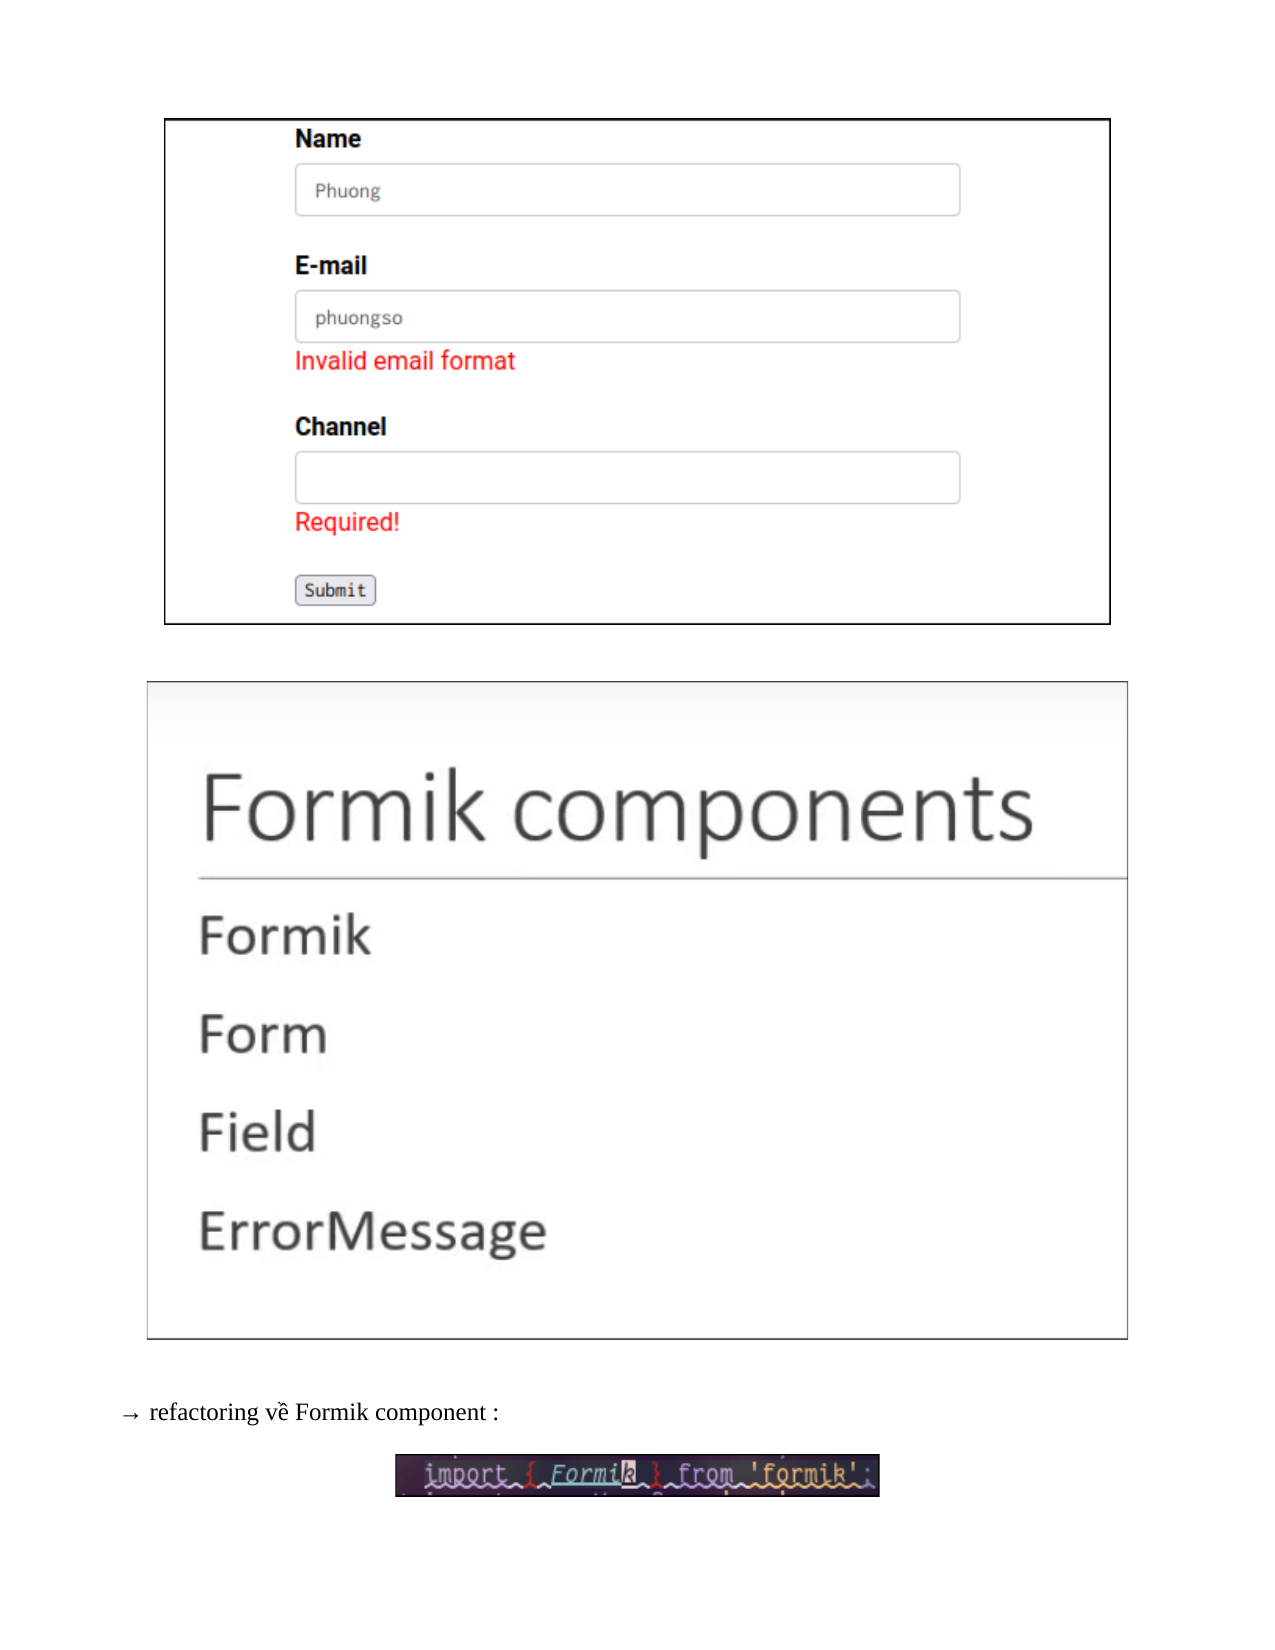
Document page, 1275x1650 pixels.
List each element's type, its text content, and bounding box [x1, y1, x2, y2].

picture [395, 1454, 880, 1497]
picture [146, 681, 1129, 1340]
text → refactoring về Formik component : [118, 1397, 1157, 1426]
picture [164, 118, 1111, 625]
